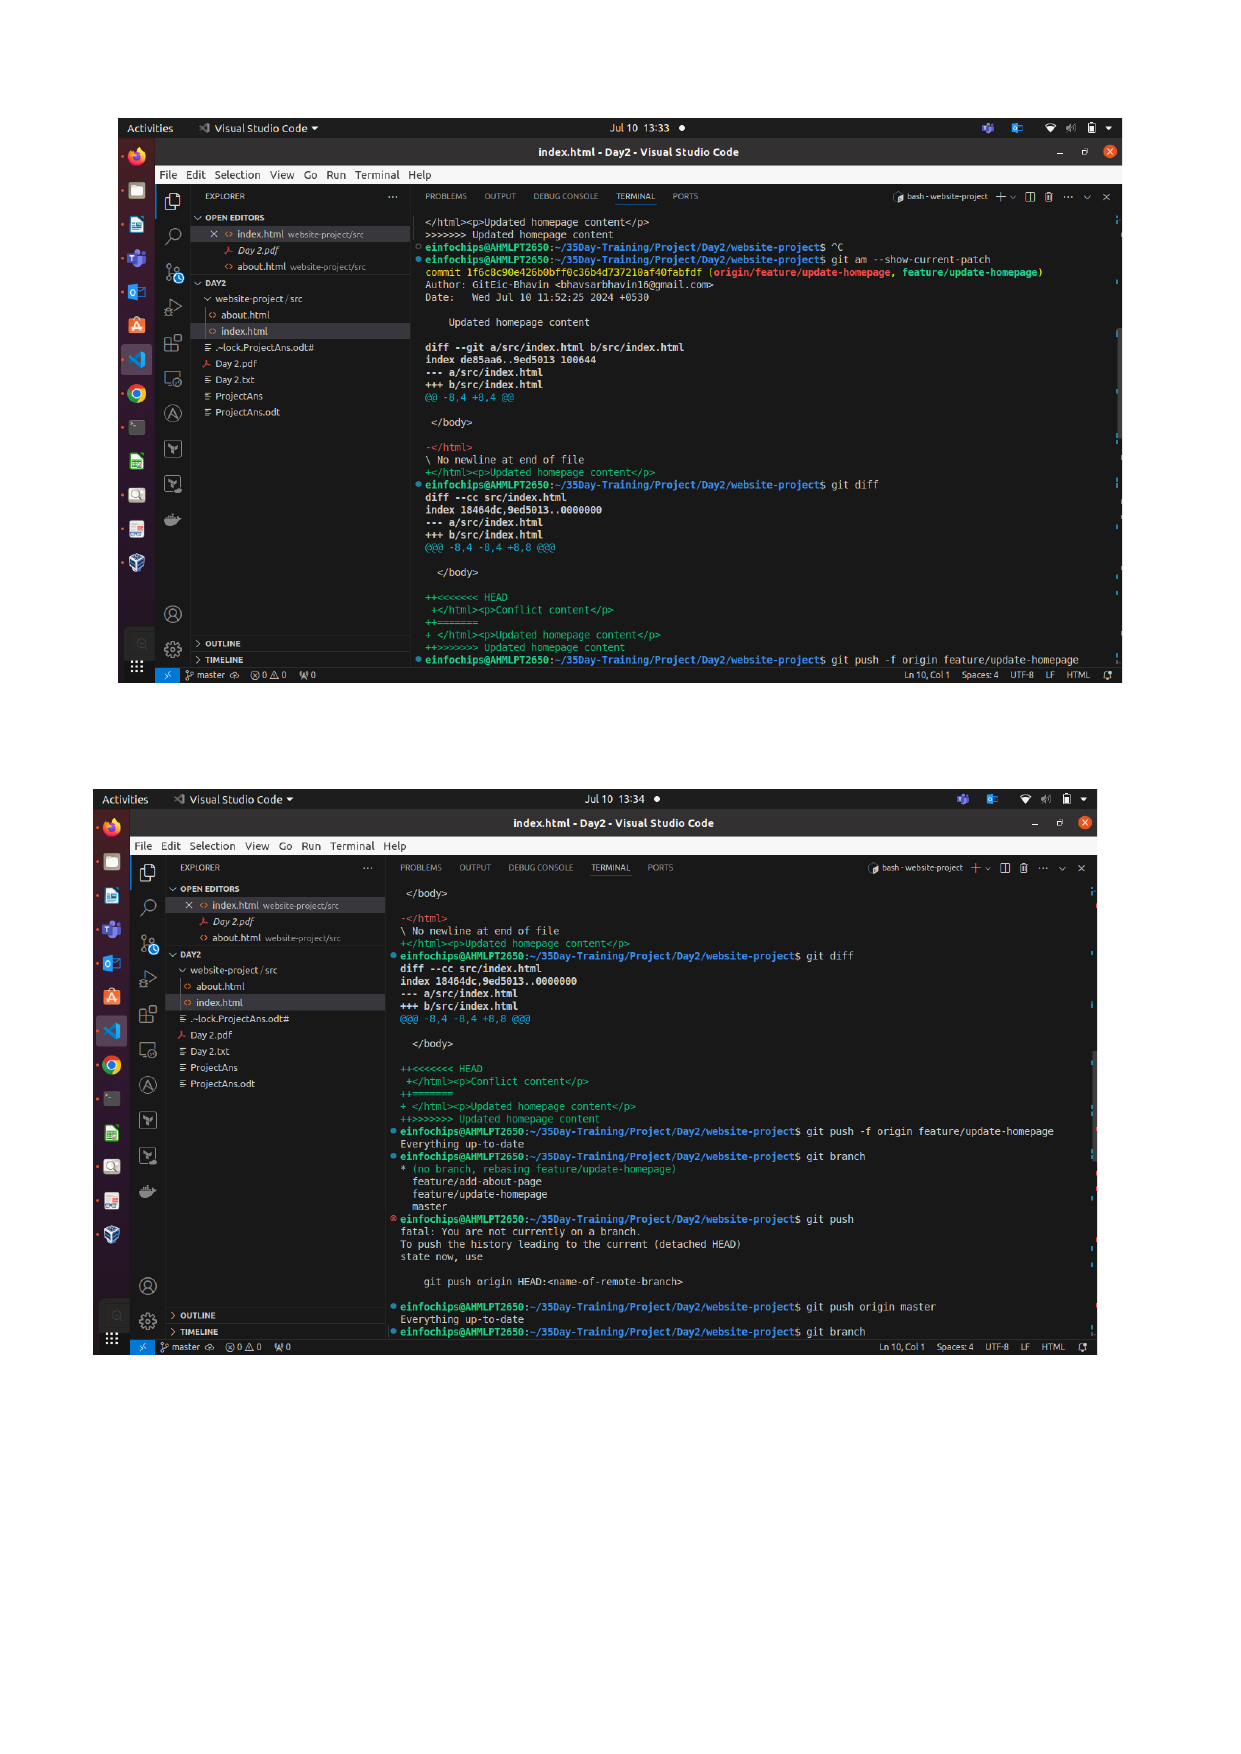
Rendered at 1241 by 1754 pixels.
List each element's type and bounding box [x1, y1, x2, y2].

picture [118, 118, 1123, 683]
picture [93, 789, 1098, 1355]
